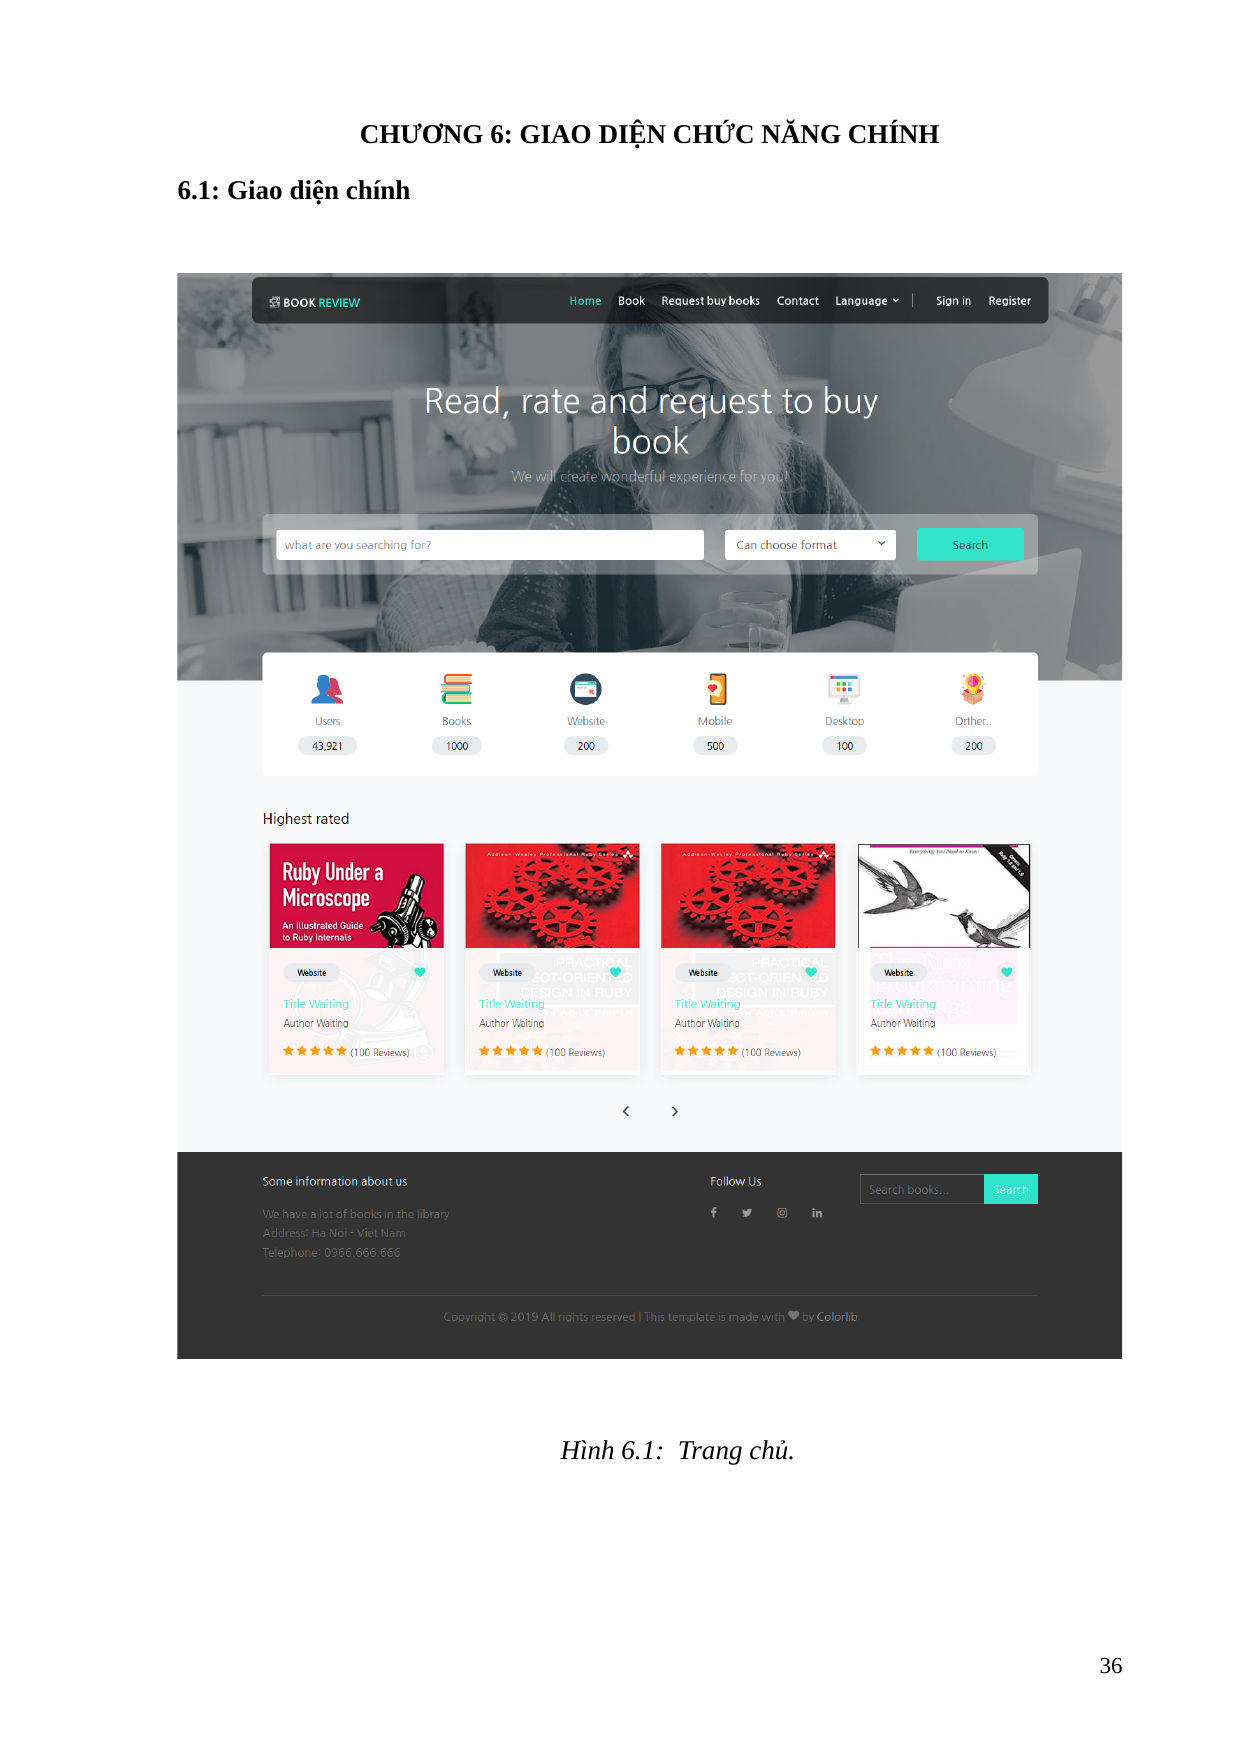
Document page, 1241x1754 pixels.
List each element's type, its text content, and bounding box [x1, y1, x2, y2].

picture [177, 273, 1123, 1359]
subtitle 6.1: Giao diện chính [177, 174, 1122, 205]
text Hình 6.1: Trang chủ. [795, 1434, 1122, 1465]
text Hình 6.1: Trang chủ. [177, 1434, 560, 1465]
subtitle CHƯƠNG 6: GIAO DIỆN CHỨC NĂNG CHÍNH [177, 118, 1122, 149]
